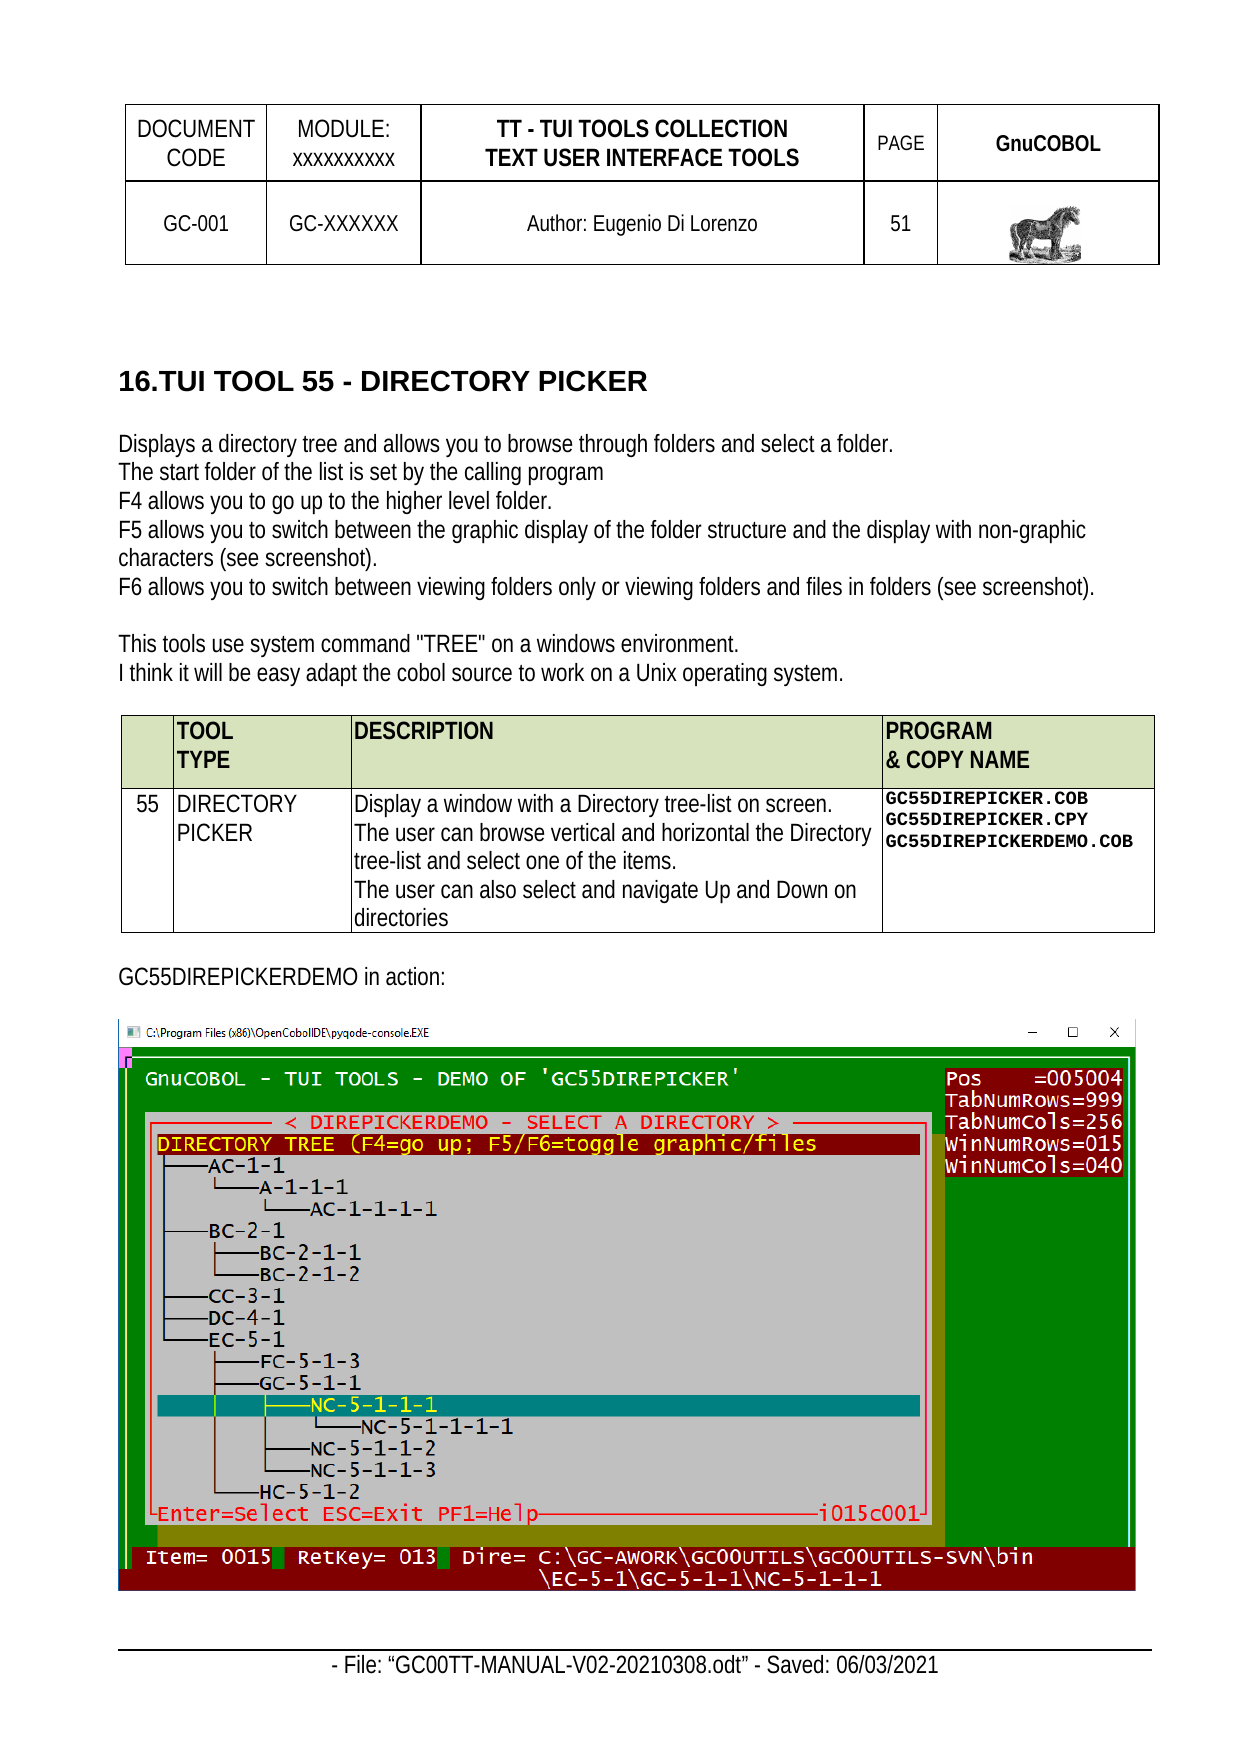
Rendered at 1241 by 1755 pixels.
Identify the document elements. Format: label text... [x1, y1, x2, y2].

table_header [122, 716, 173, 788]
table_cell 55 [122, 789, 173, 932]
table_cell DIRECTORY PICKER [174, 789, 351, 932]
text This tools use system command "TREE" on a windows environment. I think it will be easy adapt the cobol source to work on a Unix operating system. [118, 629, 1152, 686]
table_cell GC55DIREPICKER.COB GC55DIREPICKER.CPY GC55DIREPICKERDEMO.COB [883, 789, 1154, 932]
table_header PROGRAM & COPY NAME [883, 716, 1154, 788]
table_header TOOL TYPE [174, 716, 351, 788]
table_header DESCRIPTION [352, 716, 882, 788]
text Displays a directory tree and allows you to browse through folders and select a folder. The start folder of the list is set by the calling program F4 allows you to go up to the higher level folder. F5 allows you to switch between the graphic display of the folder structure and the display with non-graphic characters (see screenshot). F6 allows you to switch between viewing folders only or viewing folders and files in folders (see screenshot). [118, 403, 1152, 629]
subtitle TUI TOOL 55 - DIRECTORY PICKER [118, 364, 1152, 397]
table_cell Display a window with a Directory tree-list on screen. The user can browse vertical and horizontal the Directory tree-list and select one of the items. The user can also select and navigate Up and Down on directories [352, 789, 882, 932]
text GC55DIREPICKERDEMO in action: [118, 962, 1152, 990]
